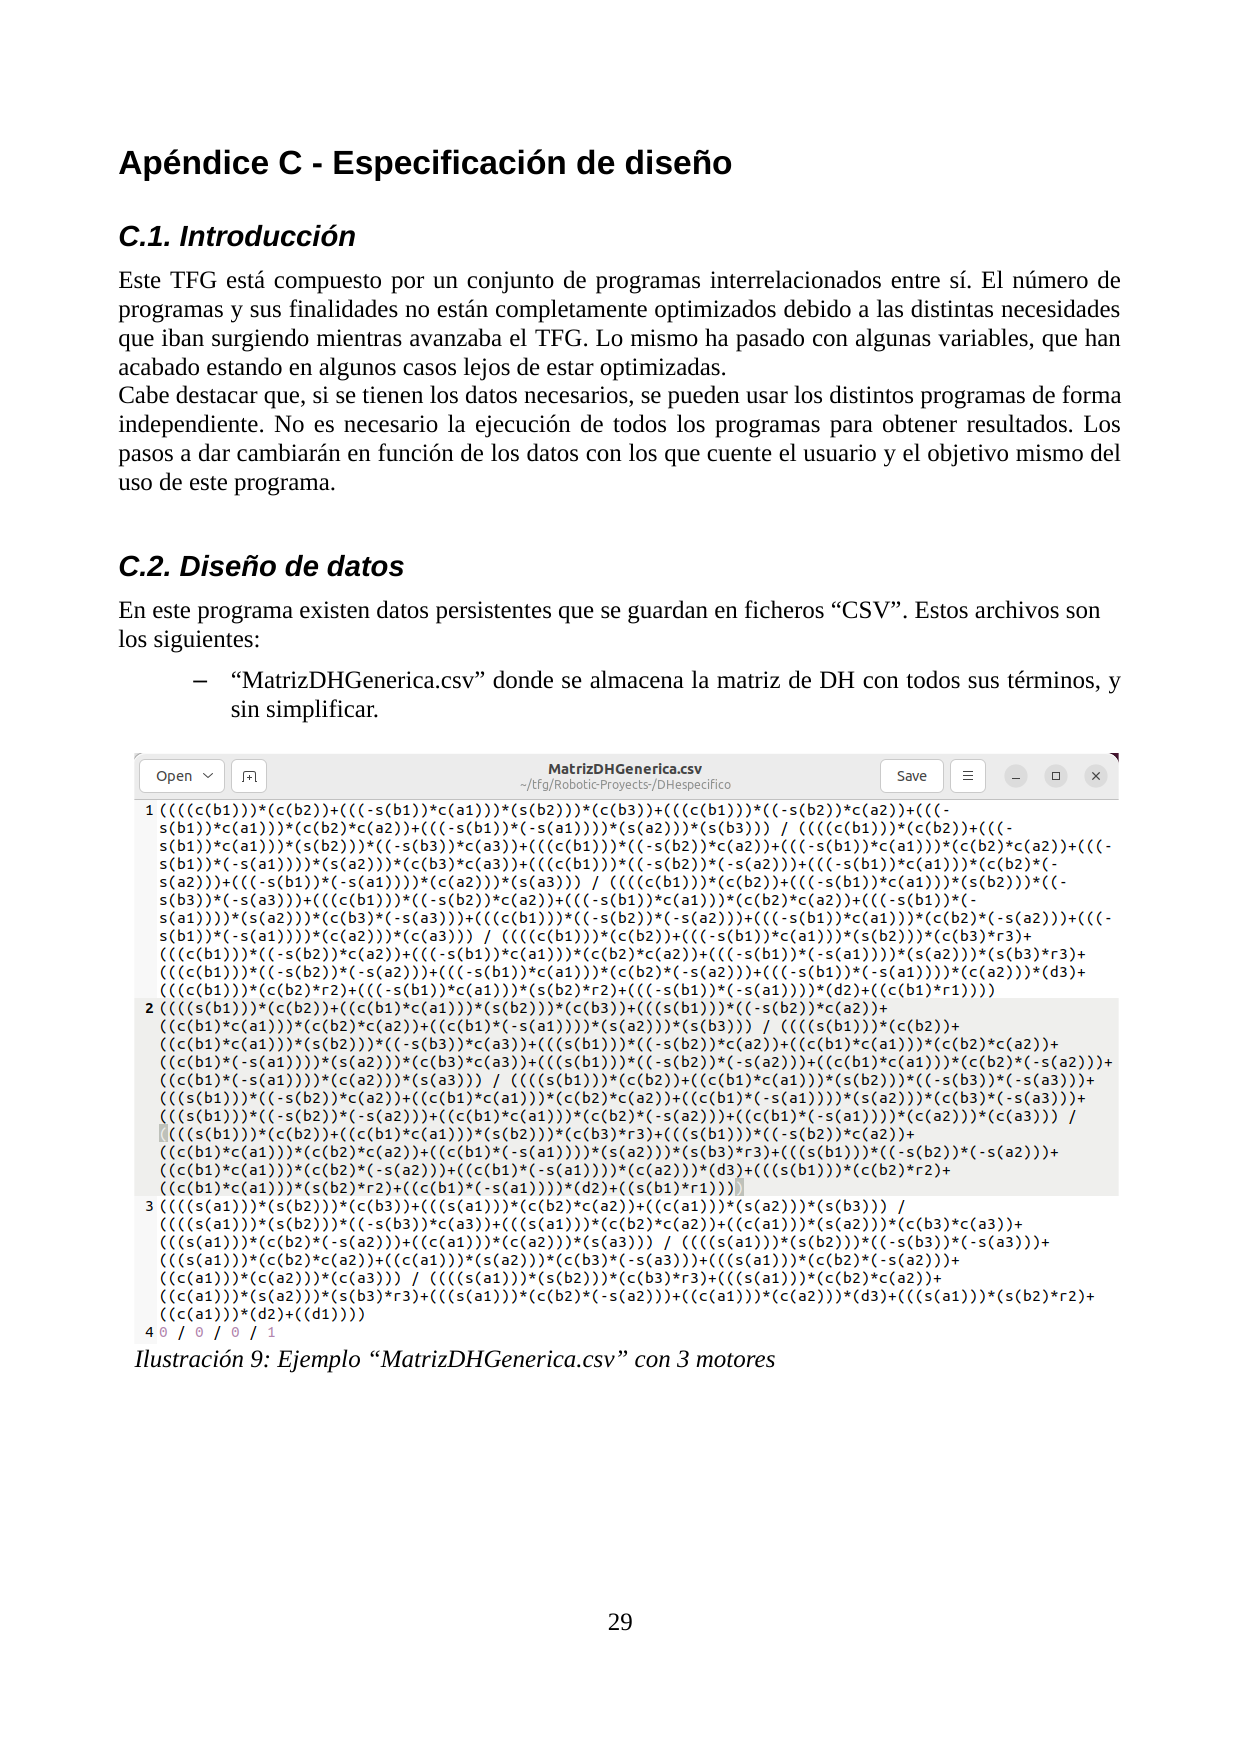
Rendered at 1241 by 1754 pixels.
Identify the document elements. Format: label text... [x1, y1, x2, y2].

subtitle Apéndice C - Especificación de diseño [118, 143, 1122, 182]
text Este TFG está compuesto por un conjunto de programas interrelacionados entre sí. El número de programas y sus finalidades no están completamente optimizados debido a las distintas necesidades que iban surgiendo mientras avanzaba el TFG. Lo mismo ha pasado con algunas variables, que han acabado estando en algunos casos lejos de estar optimizadas. [118, 265, 1122, 380]
text Cabe destacar que, si se tienen los datos necesarios, se pueden usar los distintos programas de forma independiente. No es necesario la ejecución de todos los programas para obtener resultados. Los pasos a dar cambiarán en función de los datos con los que cuente el usuario y el objetivo mismo del uso de este programa. [118, 380, 1122, 495]
subtitle C.2. Diseño de datos [118, 549, 1122, 583]
text En este programa existen datos persistentes que se guardan en ficheros “CSV”. Estos archivos son los siguientes: [118, 595, 1122, 653]
list “MatrizDHGenerica.csv” donde se almacena la matriz de DH con todos sus términos, y sin simplificar. [193, 665, 1122, 723]
text Ilustración 9: Ejemplo “MatrizDHGenerica.csv” con 3 motores [134, 1344, 1119, 1373]
subtitle C.1. Introducción [118, 219, 1122, 253]
